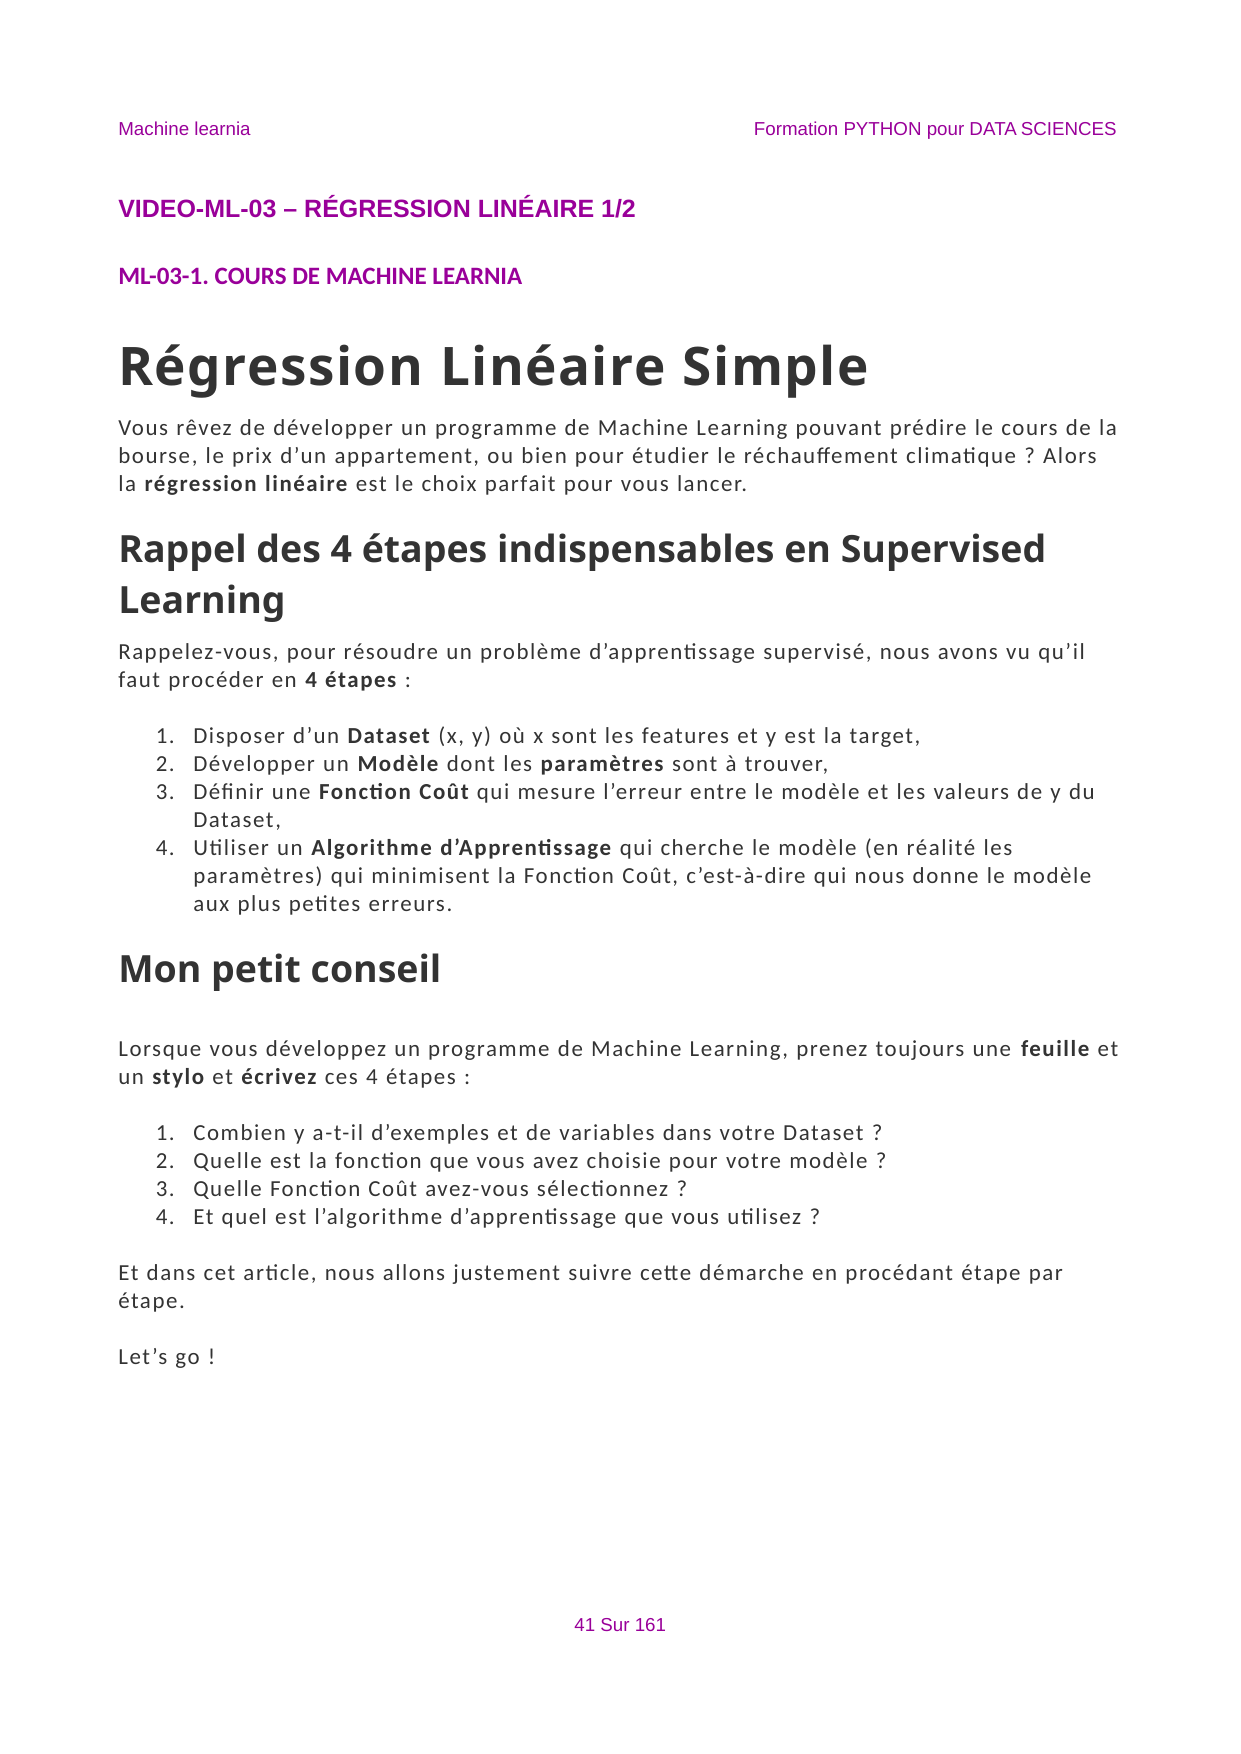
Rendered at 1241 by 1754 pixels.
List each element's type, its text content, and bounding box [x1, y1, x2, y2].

list Développer un Modèle dont les paramètres sont à trouver, [156, 749, 1122, 777]
list Utiliser un Algorithme d’Apprentissage qui cherche le modèle (en réalité les paramètres) qui minimisent la Fonction Coût, c’est-à-dire qui nous donne le modèle aux plus petites erreurs. [156, 833, 1122, 917]
subtitle VIDEO-ML-03 – RÉGRESSION LINÉAIRE 1/2 [118, 194, 1122, 223]
text Lorsque vous développez un programme de Machine Learning, prenez toujours une feuille et un stylo et écrivez ces 4 étapes : [118, 1006, 1122, 1090]
subtitle Régression Linéaire Simple [118, 328, 1122, 401]
list Disposer d’un Dataset (x, y) où x sont les features et y est la target, [156, 721, 1122, 749]
text Vous rêvez de développer un programme de Machine Learning pouvant prédire le cours de la bourse, le prix d’un appartement, ou bien pour étudier le réchauffement climatique ? Alors la régression linéaire est le choix parfait pour vous lancer. [118, 413, 1122, 497]
text Rappelez-vous, pour résoudre un problème d’apprentissage supervisé, nous avons vu qu’il faut procéder en 4 étapes : [118, 637, 1122, 693]
text Et dans cet article, nous allons justement suivre cette démarche en procédant étape par étape. [118, 1258, 1122, 1314]
subtitle Mon petit conseil [118, 942, 1122, 993]
subtitle Rappel des 4 étapes indispensables en Supervised Learning [118, 522, 1122, 624]
list Et quel est l’algorithme d’apprentissage que vous utilisez ? [156, 1202, 1122, 1230]
list Combien y a-t-il d’exemples et de variables dans votre Dataset ? [156, 1118, 1122, 1146]
list Définir une Fonction Coût qui mesure l’erreur entre le modèle et les valeurs de y du Dataset, [156, 777, 1122, 833]
list Quelle est la fonction que vous avez choisie pour votre modèle ? [156, 1146, 1122, 1174]
subtitle ML-03-1. COURS DE MACHINE LEARNIA [118, 260, 1122, 291]
text Let’s go ! [118, 1342, 1122, 1370]
list Quelle Fonction Coût avez-vous sélectionnez ? [156, 1174, 1122, 1202]
